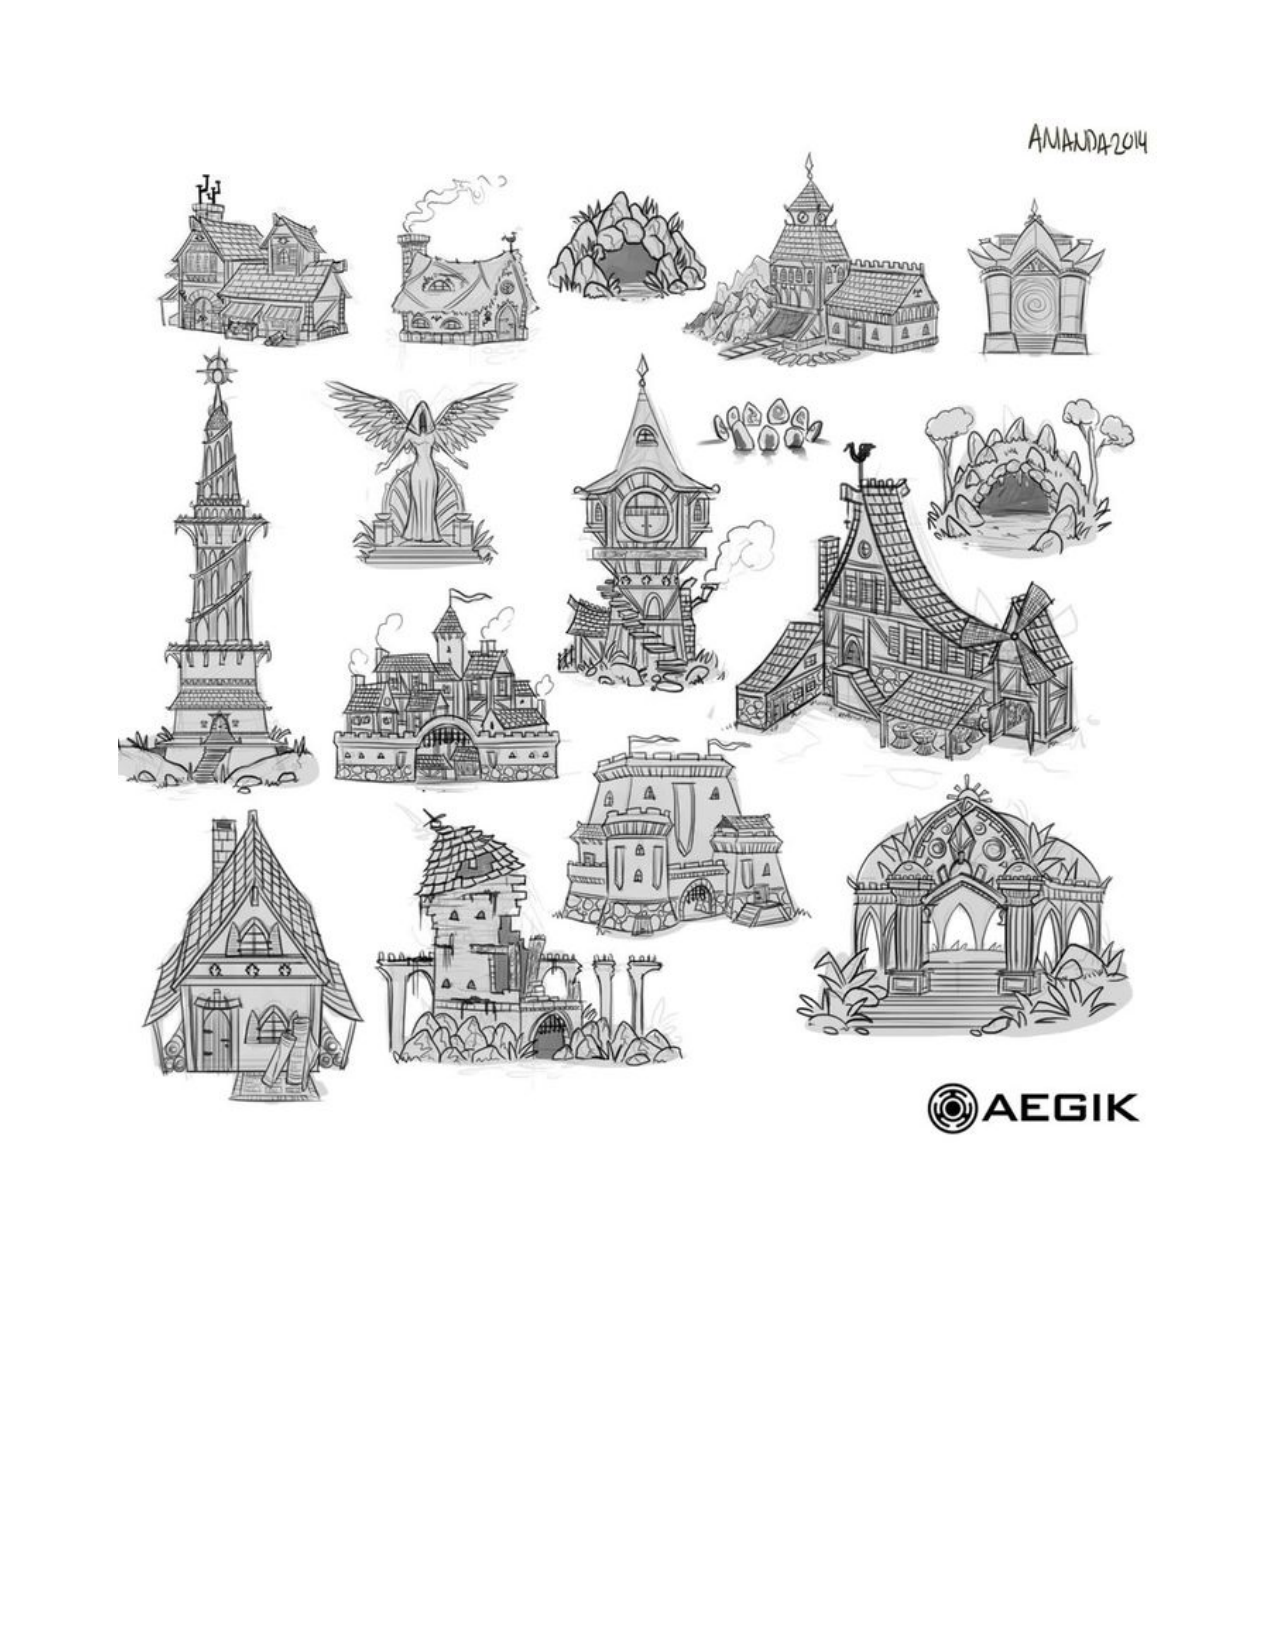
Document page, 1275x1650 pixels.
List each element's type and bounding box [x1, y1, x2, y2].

picture [118, 118, 1157, 1143]
